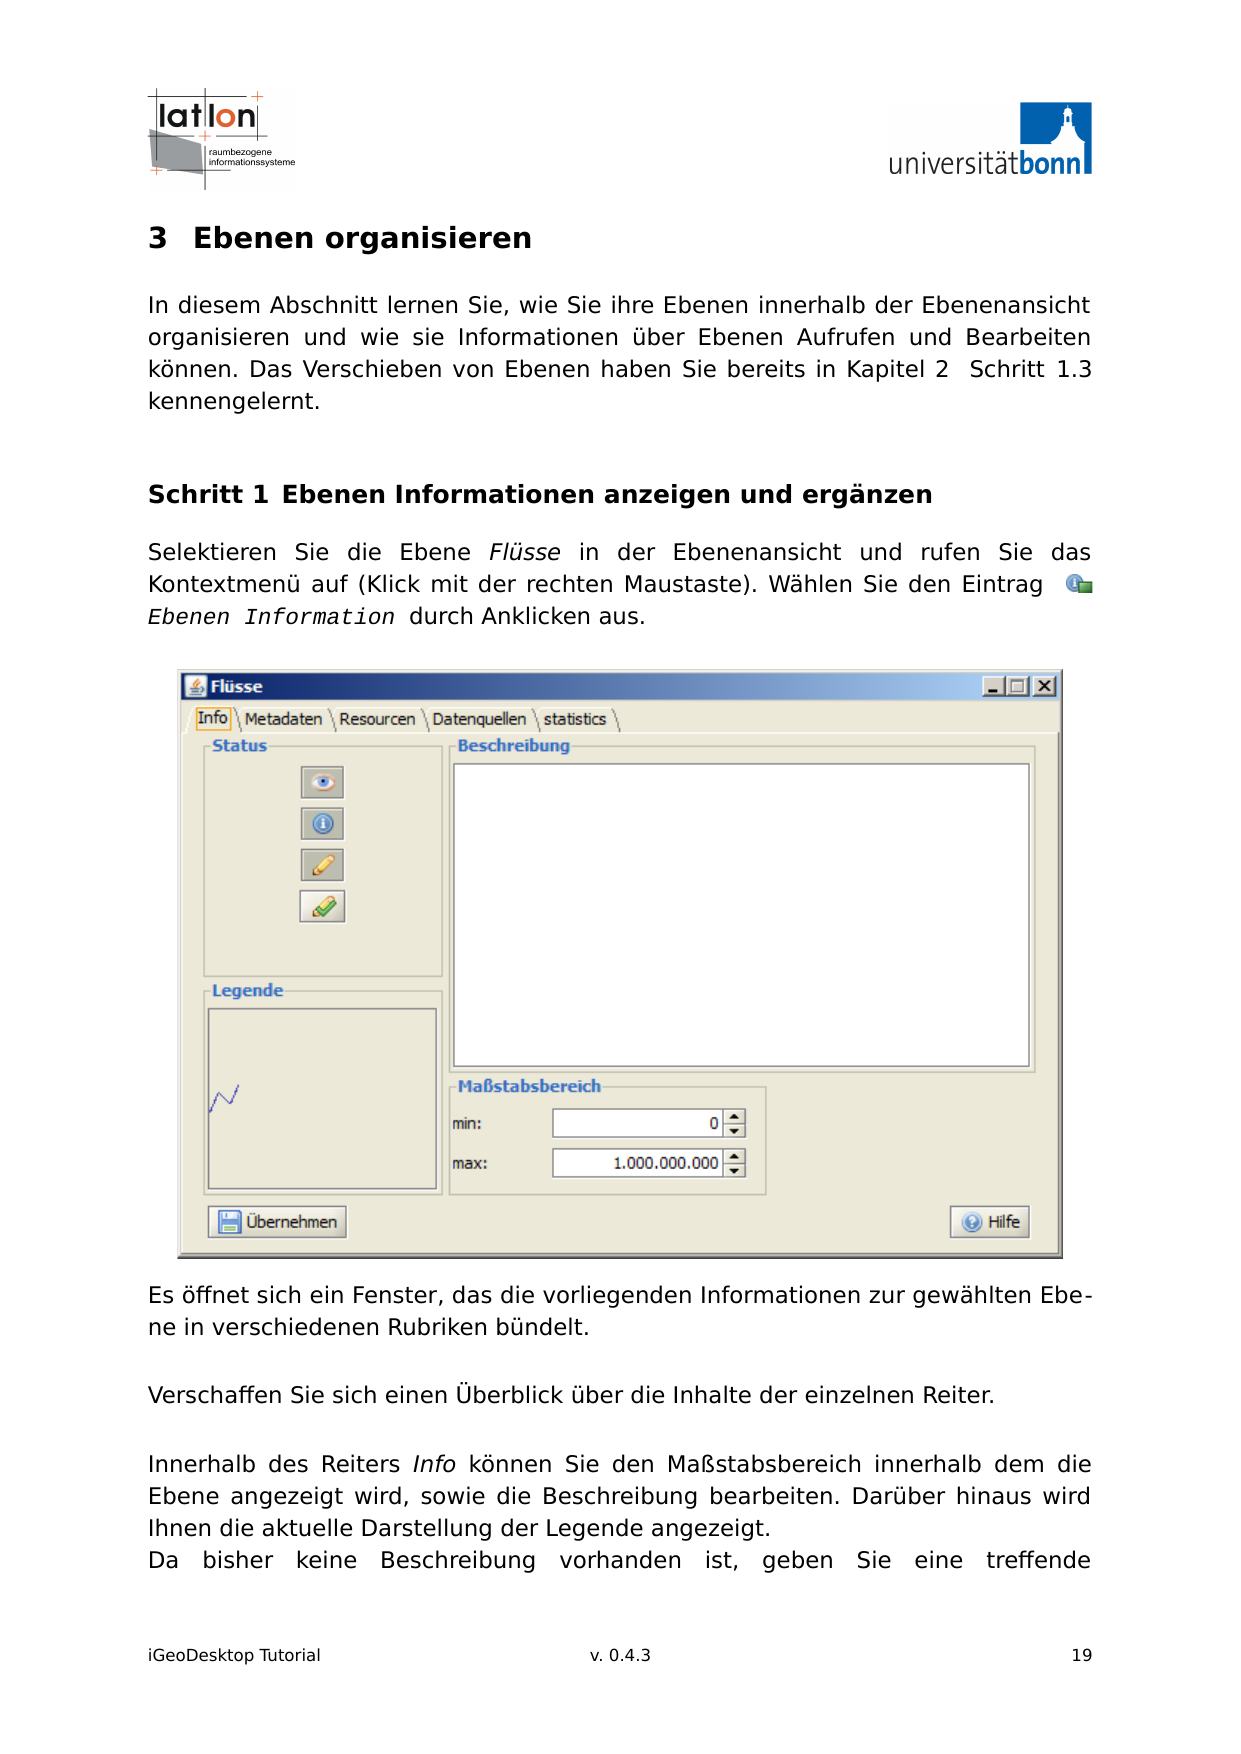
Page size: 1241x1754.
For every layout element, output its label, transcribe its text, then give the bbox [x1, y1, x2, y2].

picture [147, 88, 295, 190]
picture [889, 102, 1093, 174]
subtitle Ebenen organisieren [148, 221, 1092, 255]
text Verschaffen Sie sich einen Überblick über die Inhalte der einzelnen Reiter. [148, 1383, 1092, 1409]
picture [1066, 573, 1093, 593]
text Selektieren Sie die Ebene Flüsse in der Ebenenansicht und rufen Sie das Kontextmenü auf (Klick mit der rechten Maustaste). Wählen Sie den Eintrag Ebenen Information durch Anklicken aus. Es öffnet sich ein Fenster, das die vorliegenden Informationen zur gewählten Ebe­ne in verschiedenen Rubriken bündelt. [148, 539, 1092, 1341]
text In diesem Abschnitt lernen Sie, wie Sie ihre Ebenen innerhalb der Ebenenansicht organisieren und wie sie Informationen über Ebenen Aufrufen und Bearbeiten können. Das Verschieben von Ebenen haben Sie bereits in Kapitel 2 Schritt 1.3 kennengelernt. [148, 292, 1092, 415]
text Innerhalb des Reiters Info können Sie den Maß­stabsbereich innerhalb dem die Ebene angezeigt wird, sowie die Beschreibung bearbeiten. Darüber hinaus wird Ihnen die aktuelle Darstellung der Legende angezeigt. Da bisher keine Beschreibung vorhanden ist, geben Sie eine treffende [148, 1451, 1092, 1574]
picture [177, 669, 1063, 1259]
subtitle Ebenen Informationen anzeigen und ergänzen [148, 480, 1092, 509]
